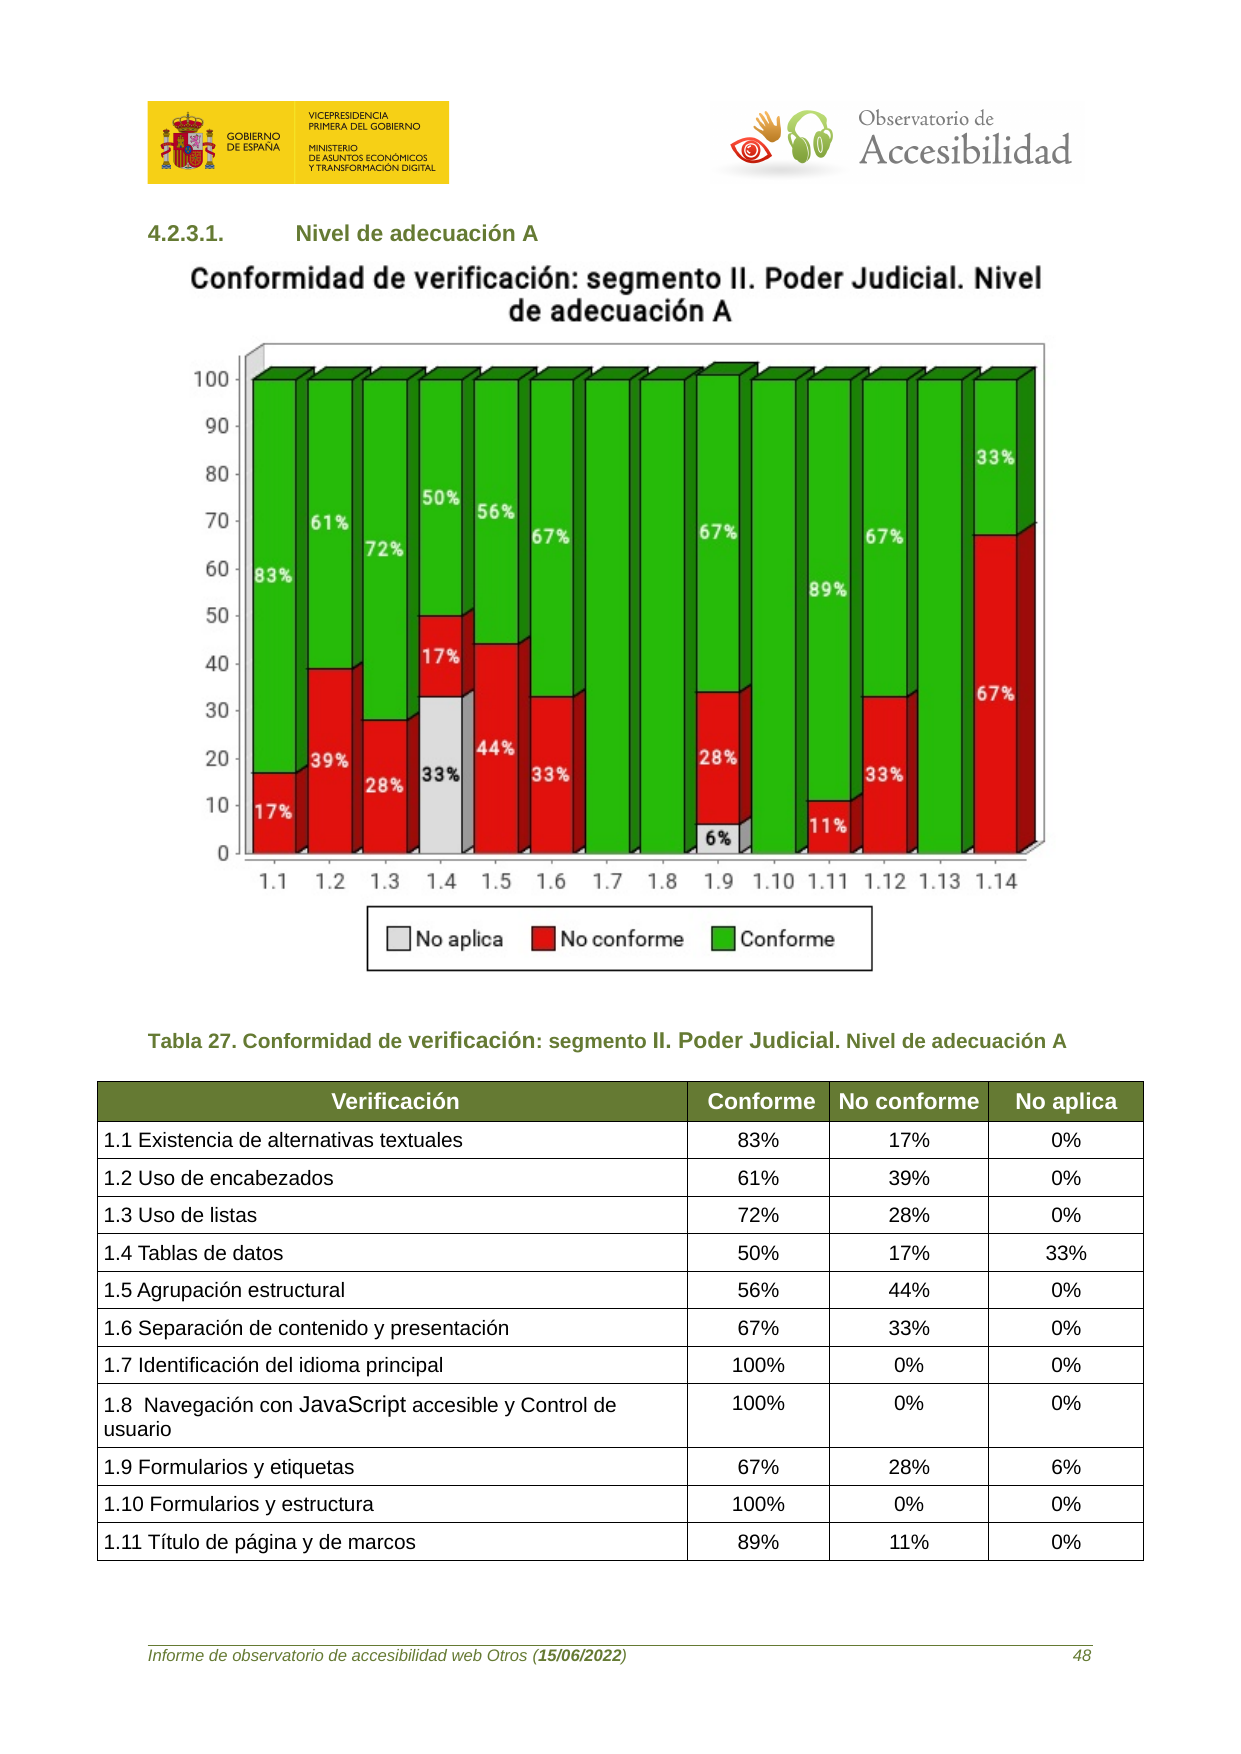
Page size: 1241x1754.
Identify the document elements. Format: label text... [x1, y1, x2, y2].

text Tabla 3. Conformidad de verificación: segmento II. Poder Judicial. Nivel de adecuación A [148, 1027, 1092, 1053]
table_cell 1.6 Separación de contenido y presentación [98, 1309, 687, 1346]
table_cell 28% [830, 1197, 988, 1233]
table_cell 1.5 Agrupación estructural [98, 1272, 687, 1308]
table_cell 33% [830, 1309, 988, 1346]
table_cell 1.10 Formularios y estructura [98, 1486, 687, 1522]
picture [178, 261, 1062, 973]
table_header Conforme [688, 1082, 829, 1121]
table_cell 1.9 Formularios y etiquetas [98, 1448, 687, 1485]
table_cell 1.8 Navegación con JavaScript accesible y Control de usuario [98, 1384, 687, 1447]
table_cell 100% [688, 1384, 829, 1447]
table_cell 1.4 Tablas de datos [98, 1234, 687, 1271]
table_cell 1.11 Título de página y de marcos [98, 1523, 687, 1560]
table_cell 0% [989, 1309, 1143, 1346]
table_cell 1.7 Identificación del idioma principal [98, 1347, 687, 1383]
table_cell 17% [830, 1122, 988, 1158]
table_cell 0% [989, 1197, 1143, 1233]
table_cell 28% [830, 1448, 988, 1485]
picture [147, 101, 450, 184]
table_cell 39% [830, 1159, 988, 1196]
table_cell 44% [830, 1272, 988, 1308]
table_cell 33% [989, 1234, 1143, 1271]
table_cell 56% [688, 1272, 829, 1308]
table_cell 0% [989, 1523, 1143, 1560]
table_cell 0% [989, 1122, 1143, 1158]
table_cell 61% [688, 1159, 829, 1196]
table_cell 83% [688, 1122, 829, 1158]
table_cell 0% [989, 1384, 1143, 1447]
table_cell 89% [688, 1523, 829, 1560]
table_cell 17% [830, 1234, 988, 1271]
table_cell 0% [989, 1272, 1143, 1308]
table_cell 1.3 Uso de listas [98, 1197, 687, 1233]
table_cell 100% [688, 1486, 829, 1522]
table_cell 0% [989, 1486, 1143, 1522]
table_cell 0% [989, 1159, 1143, 1196]
table_cell 0% [830, 1347, 988, 1383]
table_cell 11% [830, 1523, 988, 1560]
table_cell 0% [830, 1384, 988, 1447]
table_cell 67% [688, 1309, 829, 1346]
table_cell 67% [688, 1448, 829, 1485]
table_cell 50% [688, 1234, 829, 1271]
table_header Verificación [98, 1082, 687, 1121]
subtitle Nivel de adecuación A [148, 220, 1092, 246]
table_cell 0% [989, 1347, 1143, 1383]
table_cell 1.2 Uso de encabezados [98, 1159, 687, 1196]
table_cell 0% [830, 1486, 988, 1522]
table_cell 6% [989, 1448, 1143, 1485]
picture [710, 101, 1086, 184]
table_cell 72% [688, 1197, 829, 1233]
table_cell 1.1 Existencia de alternativas textuales [98, 1122, 687, 1158]
table_header No conforme [830, 1082, 988, 1121]
table_header No aplica [989, 1082, 1143, 1121]
table_cell 100% [688, 1347, 829, 1383]
